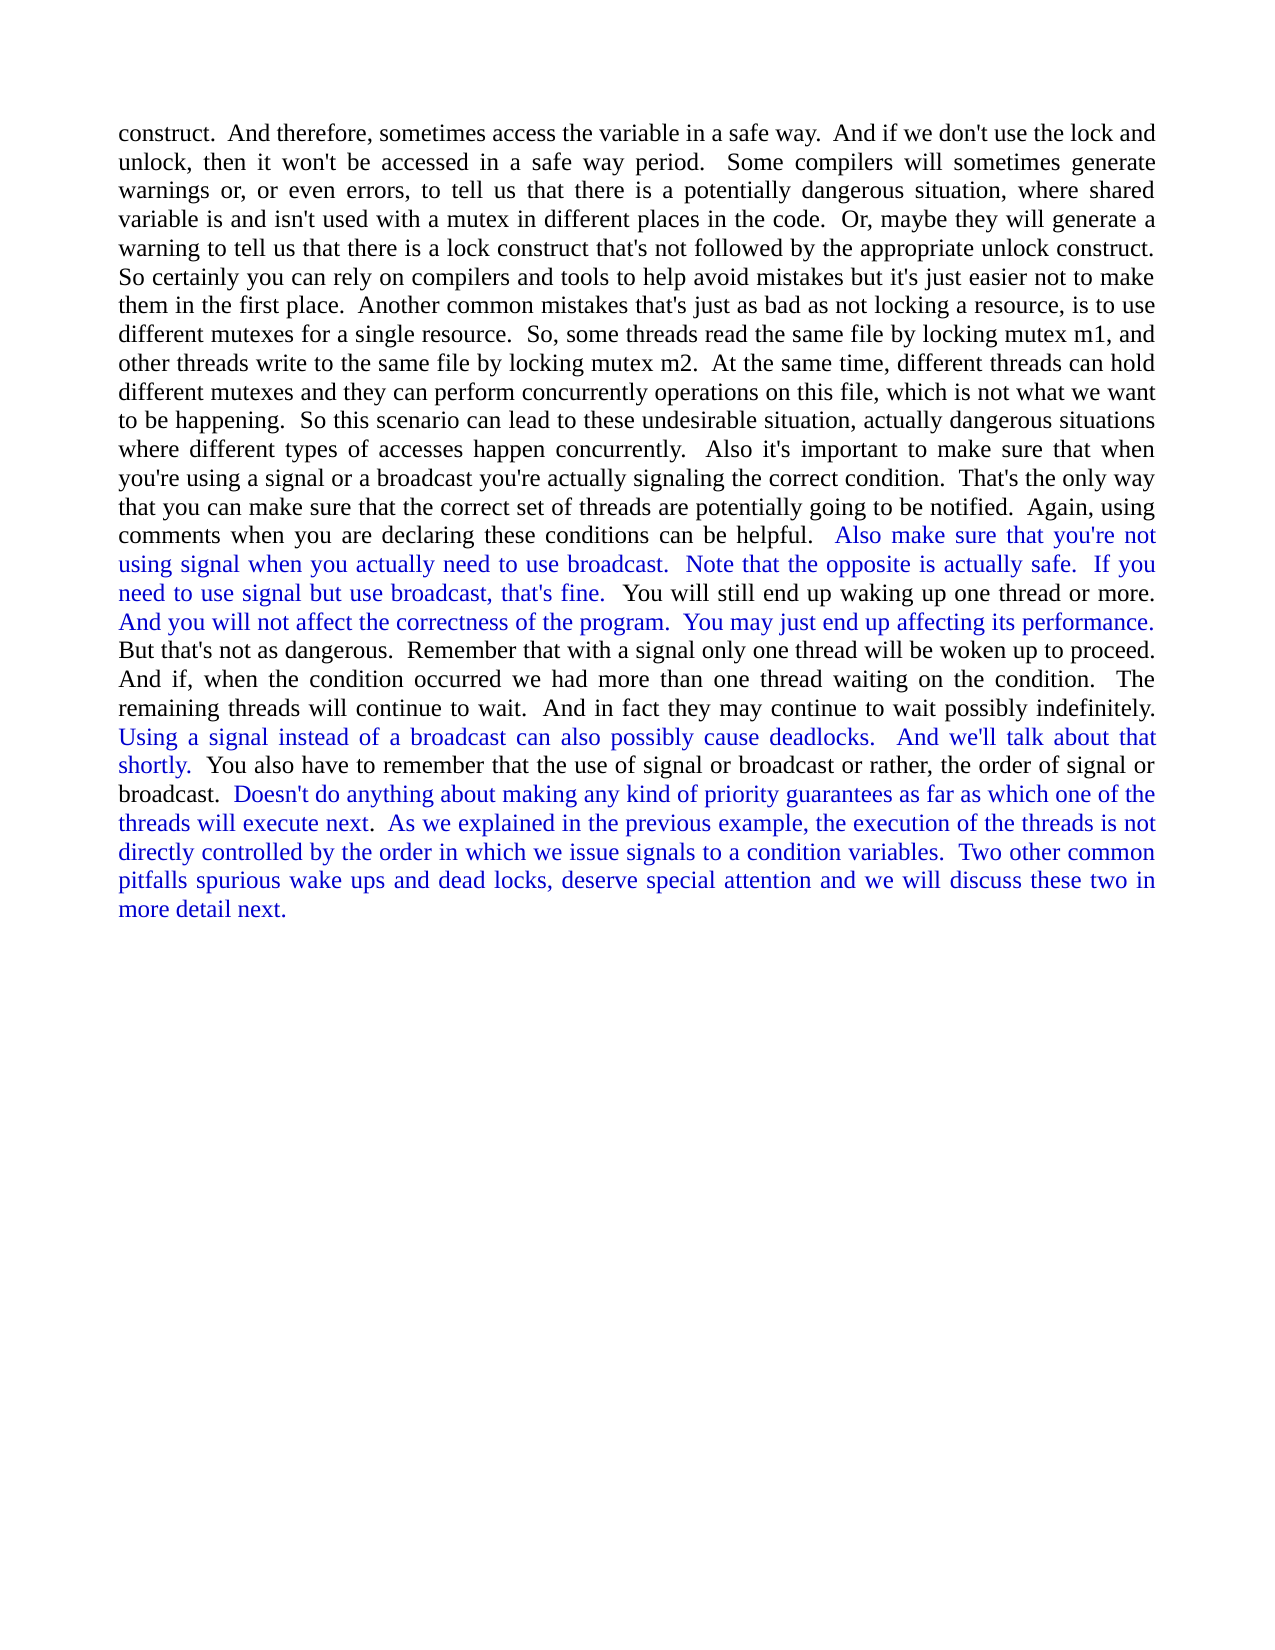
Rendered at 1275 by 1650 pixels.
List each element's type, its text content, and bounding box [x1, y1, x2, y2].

text construct. And therefore, sometimes access the variable in a safe way. And if we don't use the lock and unlock, then it won't be accessed in a safe way period. Some compilers will sometimes generate warnings or, or even errors, to tell us that there is a potentially dangerous situation, where shared variable is and isn't used with a mutex in different places in the code. Or, maybe they will generate a warning to tell us that there is a lock construct that's not followed by the appropriate unlock construct. So certainly you can rely on compilers and tools to help avoid mistakes but it's just easier not to make them in the first place. Another common mistakes that's just as bad as not locking a resource, is to use different mutexes for a single resource. So, some threads read the same file by locking mutex m1, and other threads write to the same file by locking mutex m2. At the same time, different threads can hold different mutexes and they can perform concurrently operations on this file, which is not what we want to be happening. So this scenario can lead to these undesirable situation, actually dangerous situations where different types of accesses happen concurrently. Also it's important to make sure that when you're using a signal or a broadcast you're actually signaling the correct condition. That's the only way that you can make sure that the correct set of threads are potentially going to be notified. Again, using comments when you are declaring these conditions can be helpful. Also make sure that you're not using signal when you actually need to use broadcast. Note that the opposite is actually safe. If you need to use signal but use broadcast, that's fine. You will still end up waking up one thread or more. And you will not affect the correctness of the program. You may just end up affecting its performance. But that's not as dangerous. Remember that with a signal only one thread will be woken up to proceed. And if, when the condition occurred we had more than one thread waiting on the condition. The remaining threads will continue to wait. And in fact they may continue to wait possibly indefinitely. Using a signal instead of a broadcast can also possibly cause deadlocks. And we'll talk about that shortly. You also have to remember that the use of signal or broadcast or rather, the order of signal or broadcast. Doesn't do anything about making any kind of priority guarantees as far as which one of the threads will execute next. As we explained in the previous example, the execution of the threads is not directly controlled by the order in which we issue signals to a condition variables. Two other common pitfalls spurious wake ups and dead locks, deserve special attention and we will discuss these two in more detail next. [118, 118, 1157, 923]
